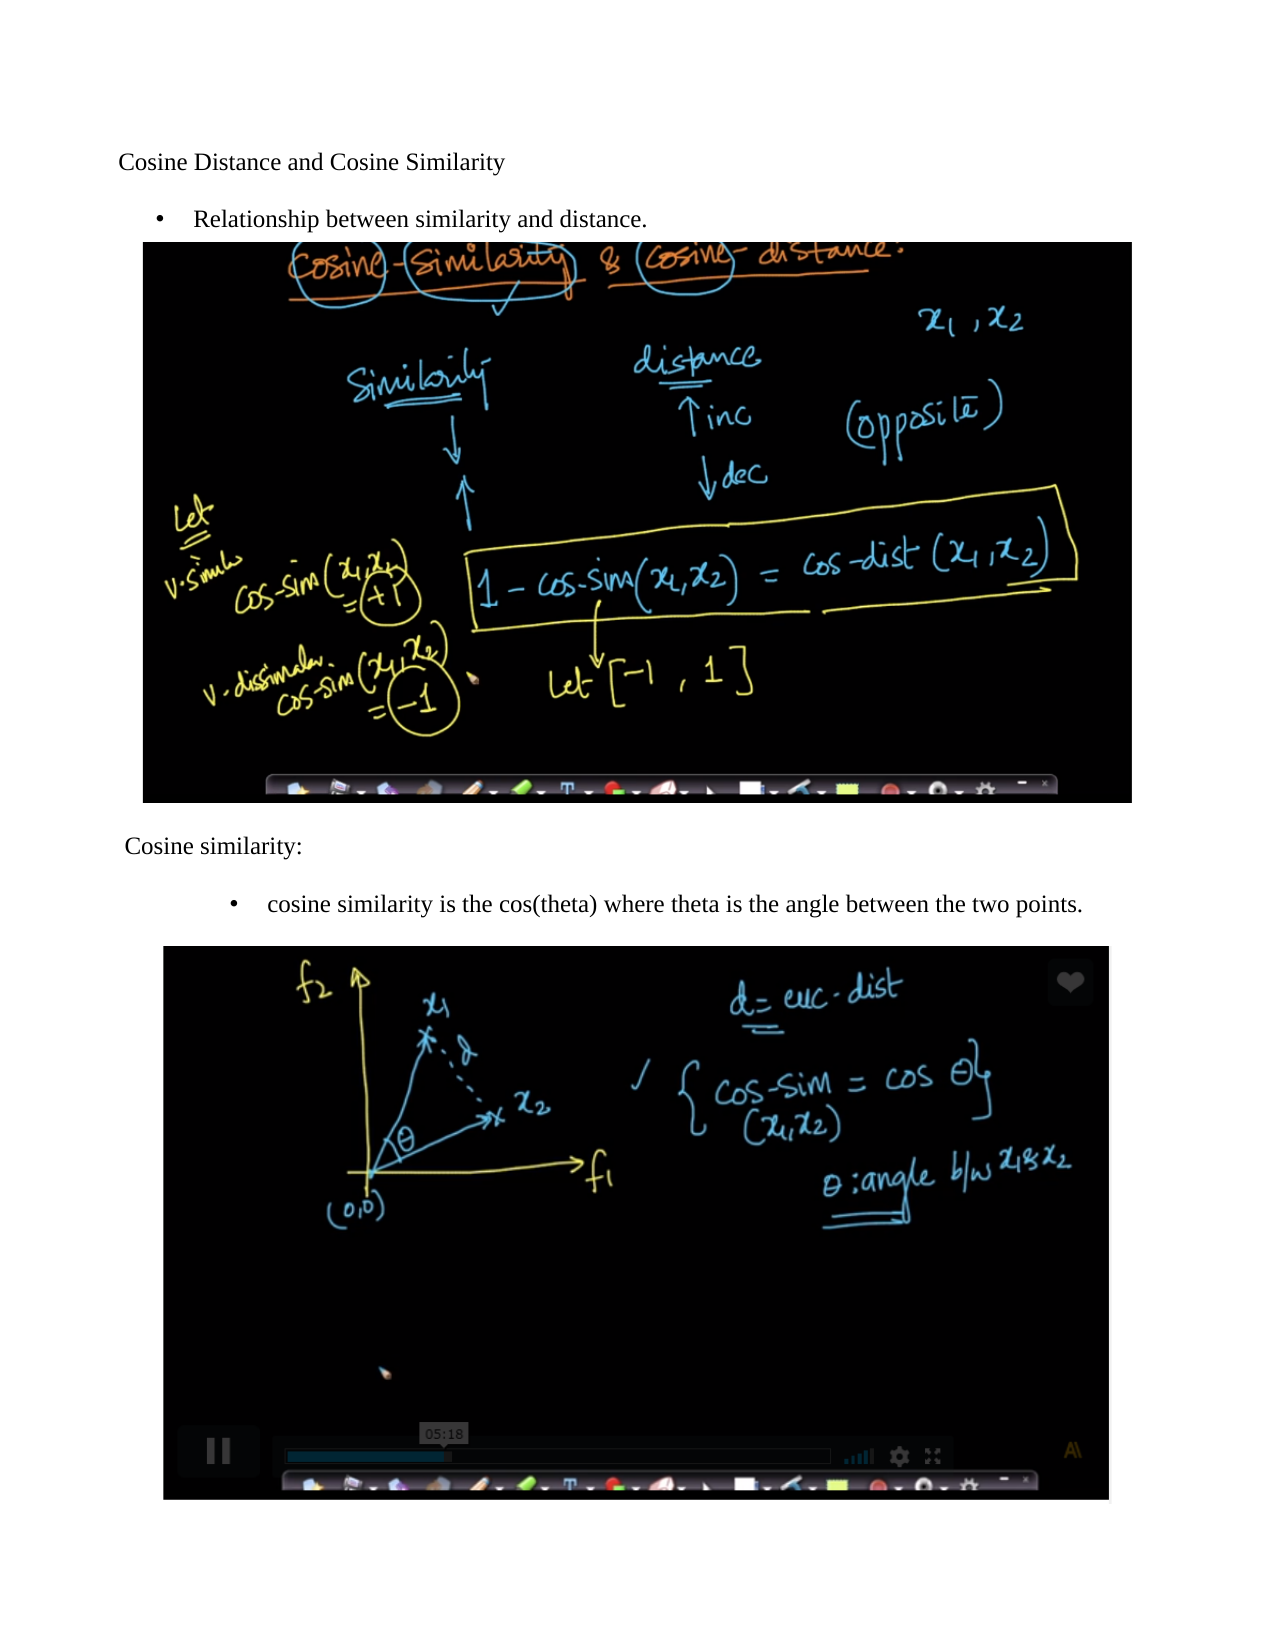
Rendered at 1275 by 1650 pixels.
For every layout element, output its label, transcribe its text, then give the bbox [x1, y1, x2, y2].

text Cosine Distance and Cosine Similarity [118, 147, 1157, 176]
picture [163, 946, 1112, 1504]
list Relationship between similarity and distance. [156, 204, 1157, 233]
picture [142, 242, 1133, 803]
text Cosine similarity: [118, 831, 1157, 860]
list cosine similarity is the cos(theta) where theta is the angle between the two points. [229, 889, 1157, 917]
